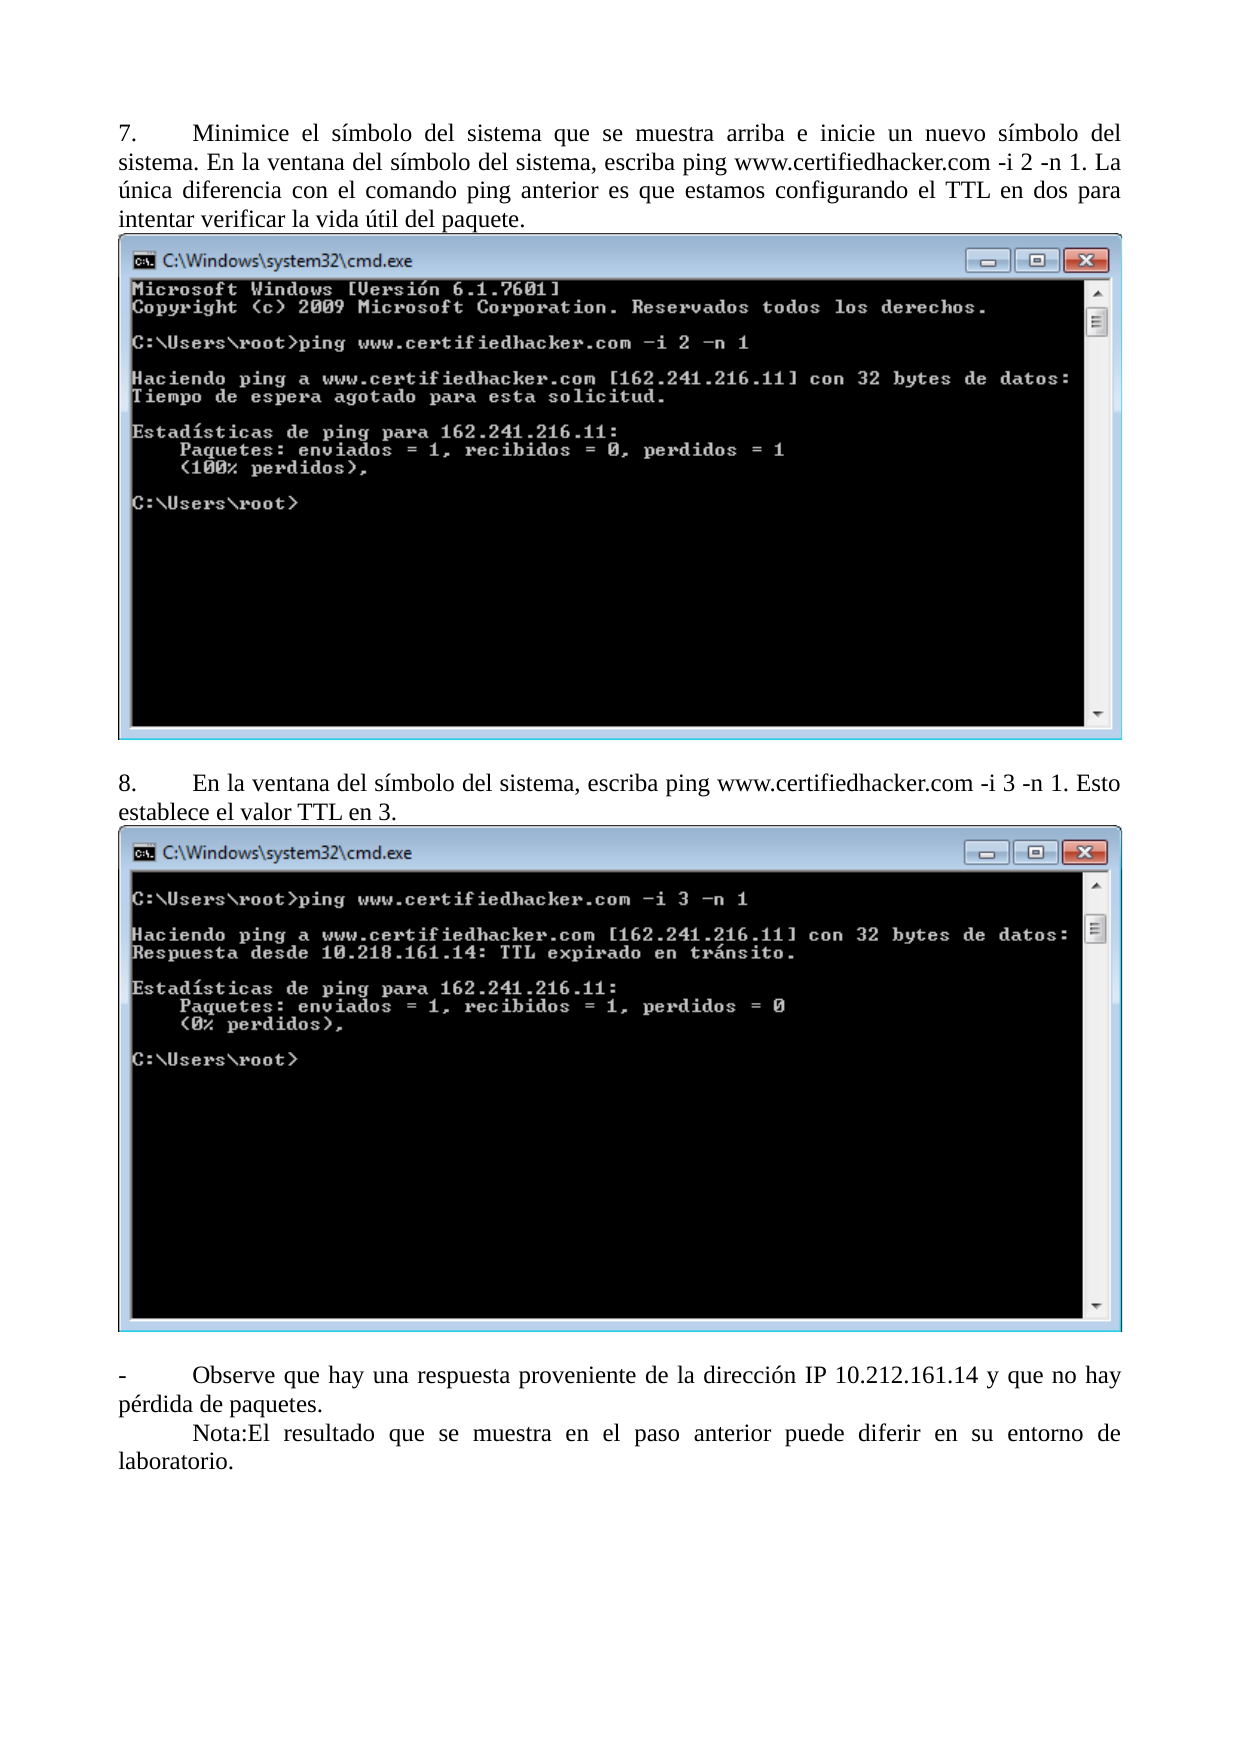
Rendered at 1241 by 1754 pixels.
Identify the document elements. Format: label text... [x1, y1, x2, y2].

text - Observe que hay una respuesta proveniente de la dirección IP 10.212.161.14 y que no hay pérdida de paquetes. [118, 1360, 1122, 1418]
picture [118, 825, 1123, 1332]
text 8. En la ventana del símbolo del sistema, escriba ping www.certifiedhacker.com -i 3 -n 1. Esto establece el valor TTL en 3. [118, 768, 1122, 825]
picture [118, 233, 1123, 740]
text 7. Minimice el símbolo del sistema que se muestra arriba e inicie un nuevo símbolo del sistema. En la ventana del símbolo del sistema, escriba ping www.certifiedhacker.com -i 2 -n 1. La única diferencia con el comando ping anterior es que estamos configurando el TTL en dos para intentar verificar la vida útil del paquete. [118, 118, 1122, 233]
text Nota:El resultado que se muestra en el paso anterior puede diferir en su entorno de laboratorio. [118, 1418, 1122, 1475]
